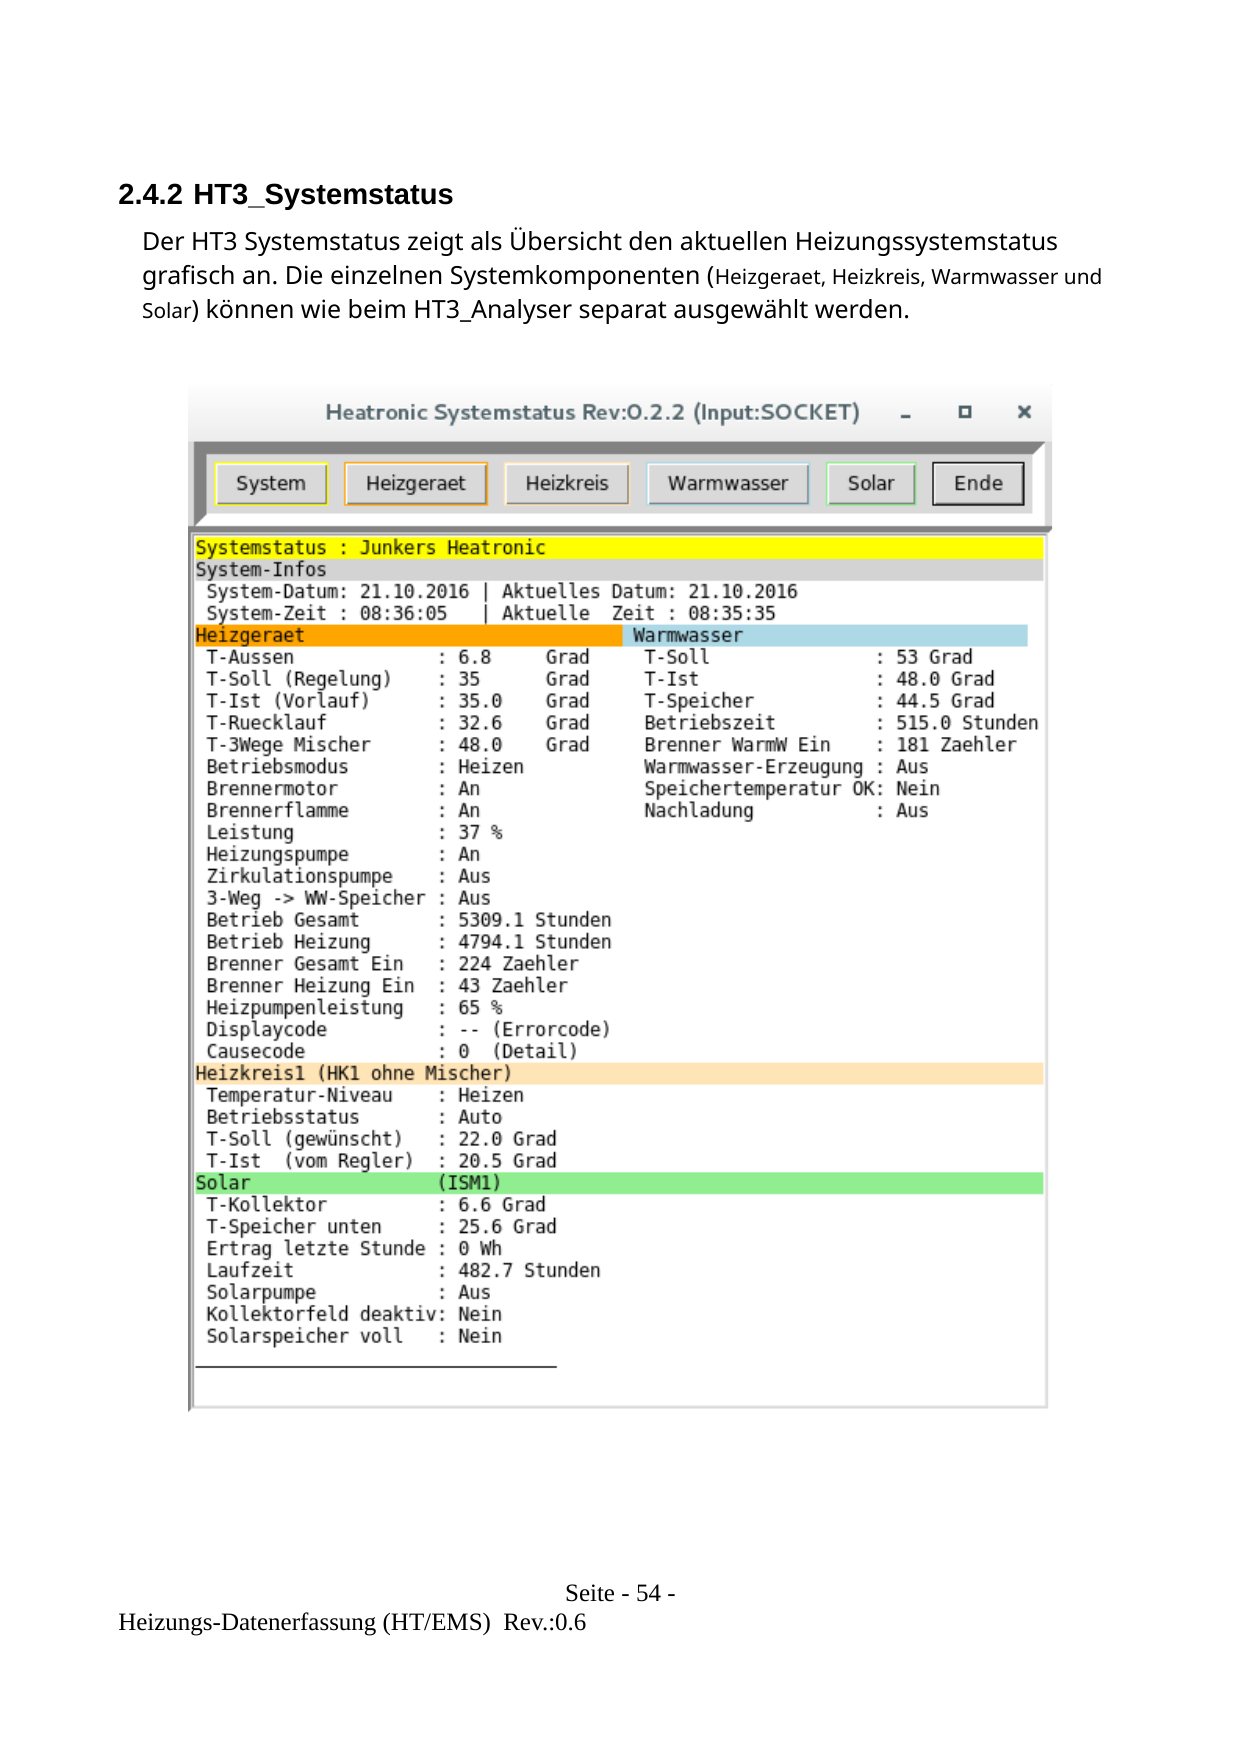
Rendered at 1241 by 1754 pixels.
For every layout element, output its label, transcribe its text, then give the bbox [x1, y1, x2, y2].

picture [188, 384, 1053, 1415]
text Der HT3 Systemstatus zeigt als Übersicht den aktuellen Heizungssystemstatus grafisch an. Die einzelnen Systemkomponenten (Heizgeraet, Heizkreis, Warmwasser und Solar) können wie beim HT3_Analyser separat ausgewählt werden. [142, 223, 1122, 325]
subtitle HT3_Systemstatus [118, 177, 1122, 211]
